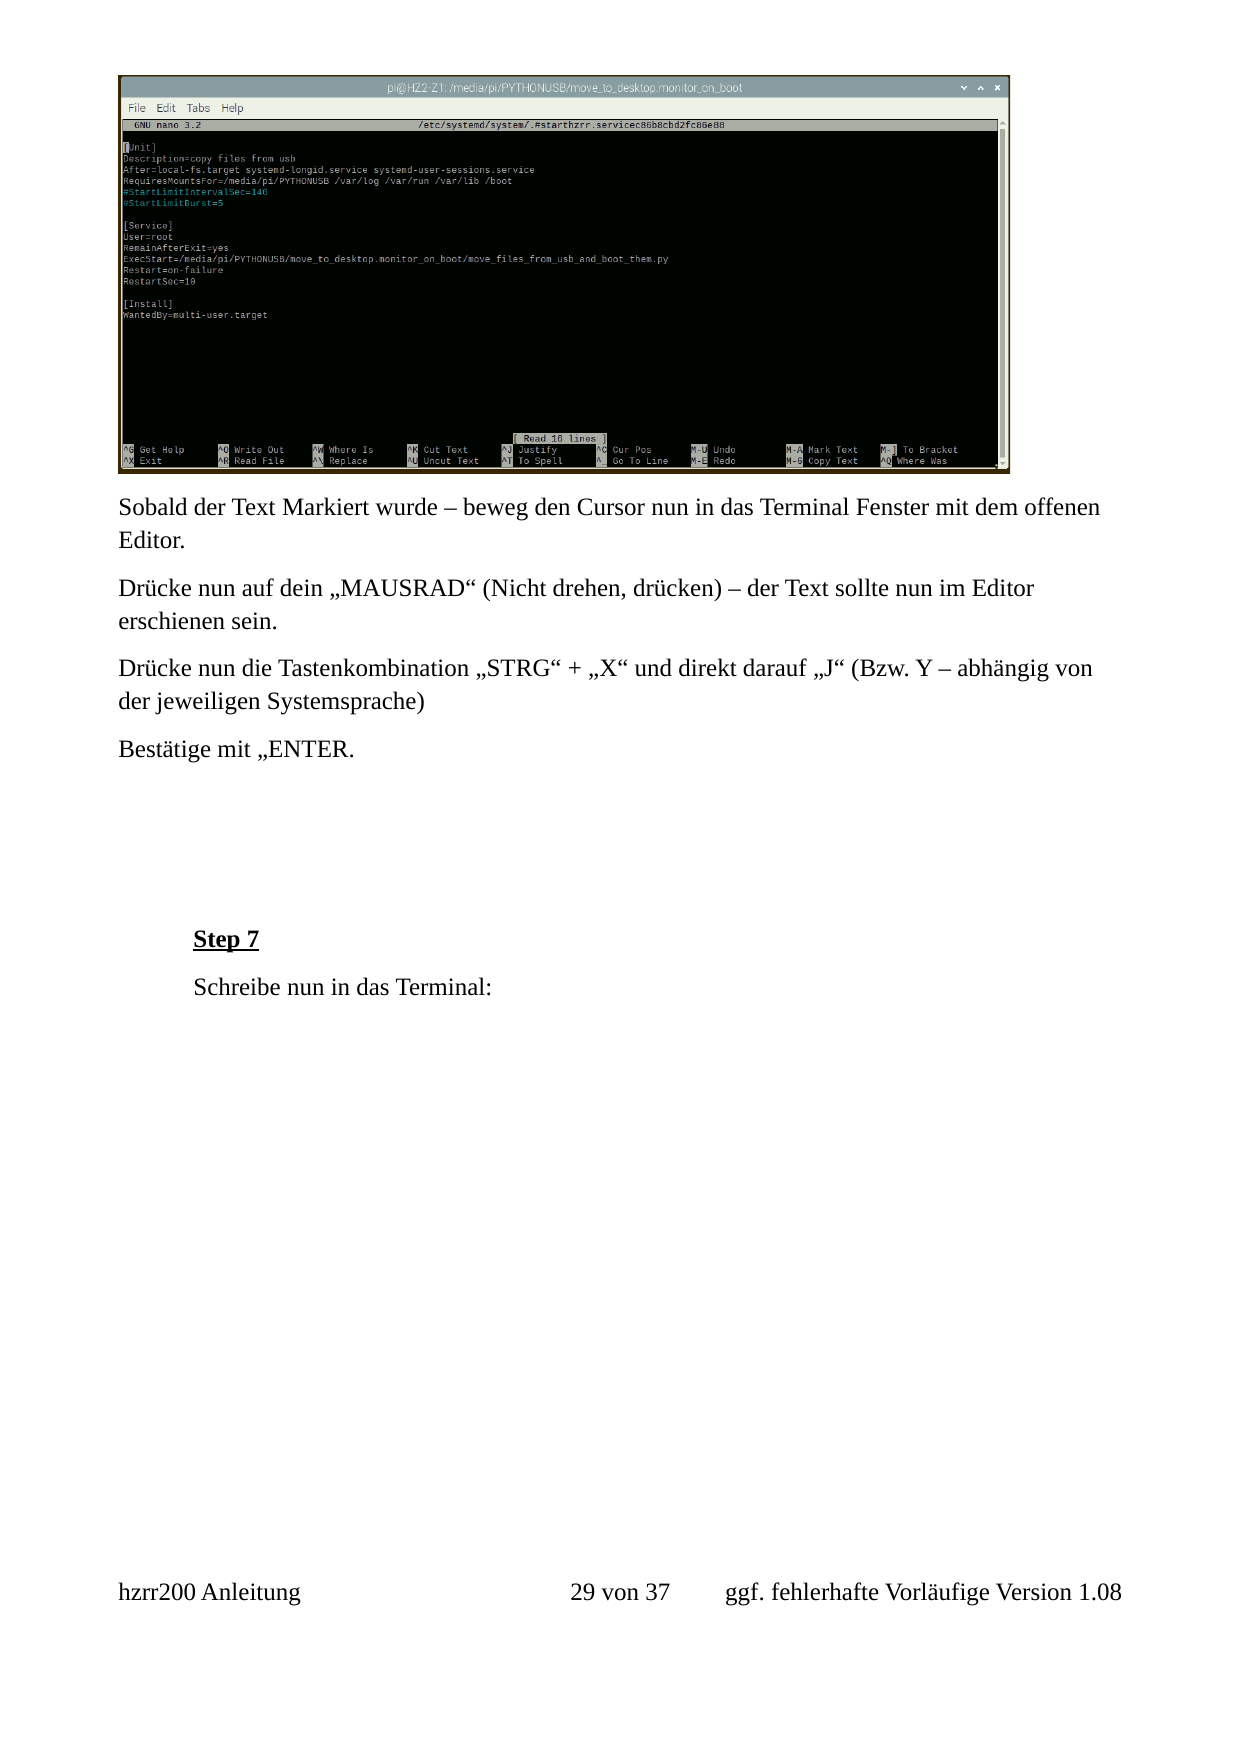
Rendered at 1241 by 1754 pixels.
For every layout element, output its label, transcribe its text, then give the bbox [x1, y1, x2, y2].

text Schreibe nun in das Terminal: [118, 972, 1122, 1001]
text Drücke nun die Tastenkombination „STRG“ + „X“ und direkt darauf „J“ (Bzw. Y – abhängig von der jeweiligen Systemsprache) [118, 653, 1122, 715]
picture [118, 75, 1011, 474]
text Sobald der Text Markiert wurde – beweg den Cursor nun in das Terminal Fenster mit dem offenen Editor. [118, 492, 1122, 554]
text Step 7 [118, 924, 1122, 953]
text Drücke nun auf dein „MAUSRAD“ (Nicht drehen, drücken) – der Text sollte nun im Editor erschienen sein. [118, 573, 1122, 634]
text Bestätige mit „ENTER. [118, 734, 1122, 763]
